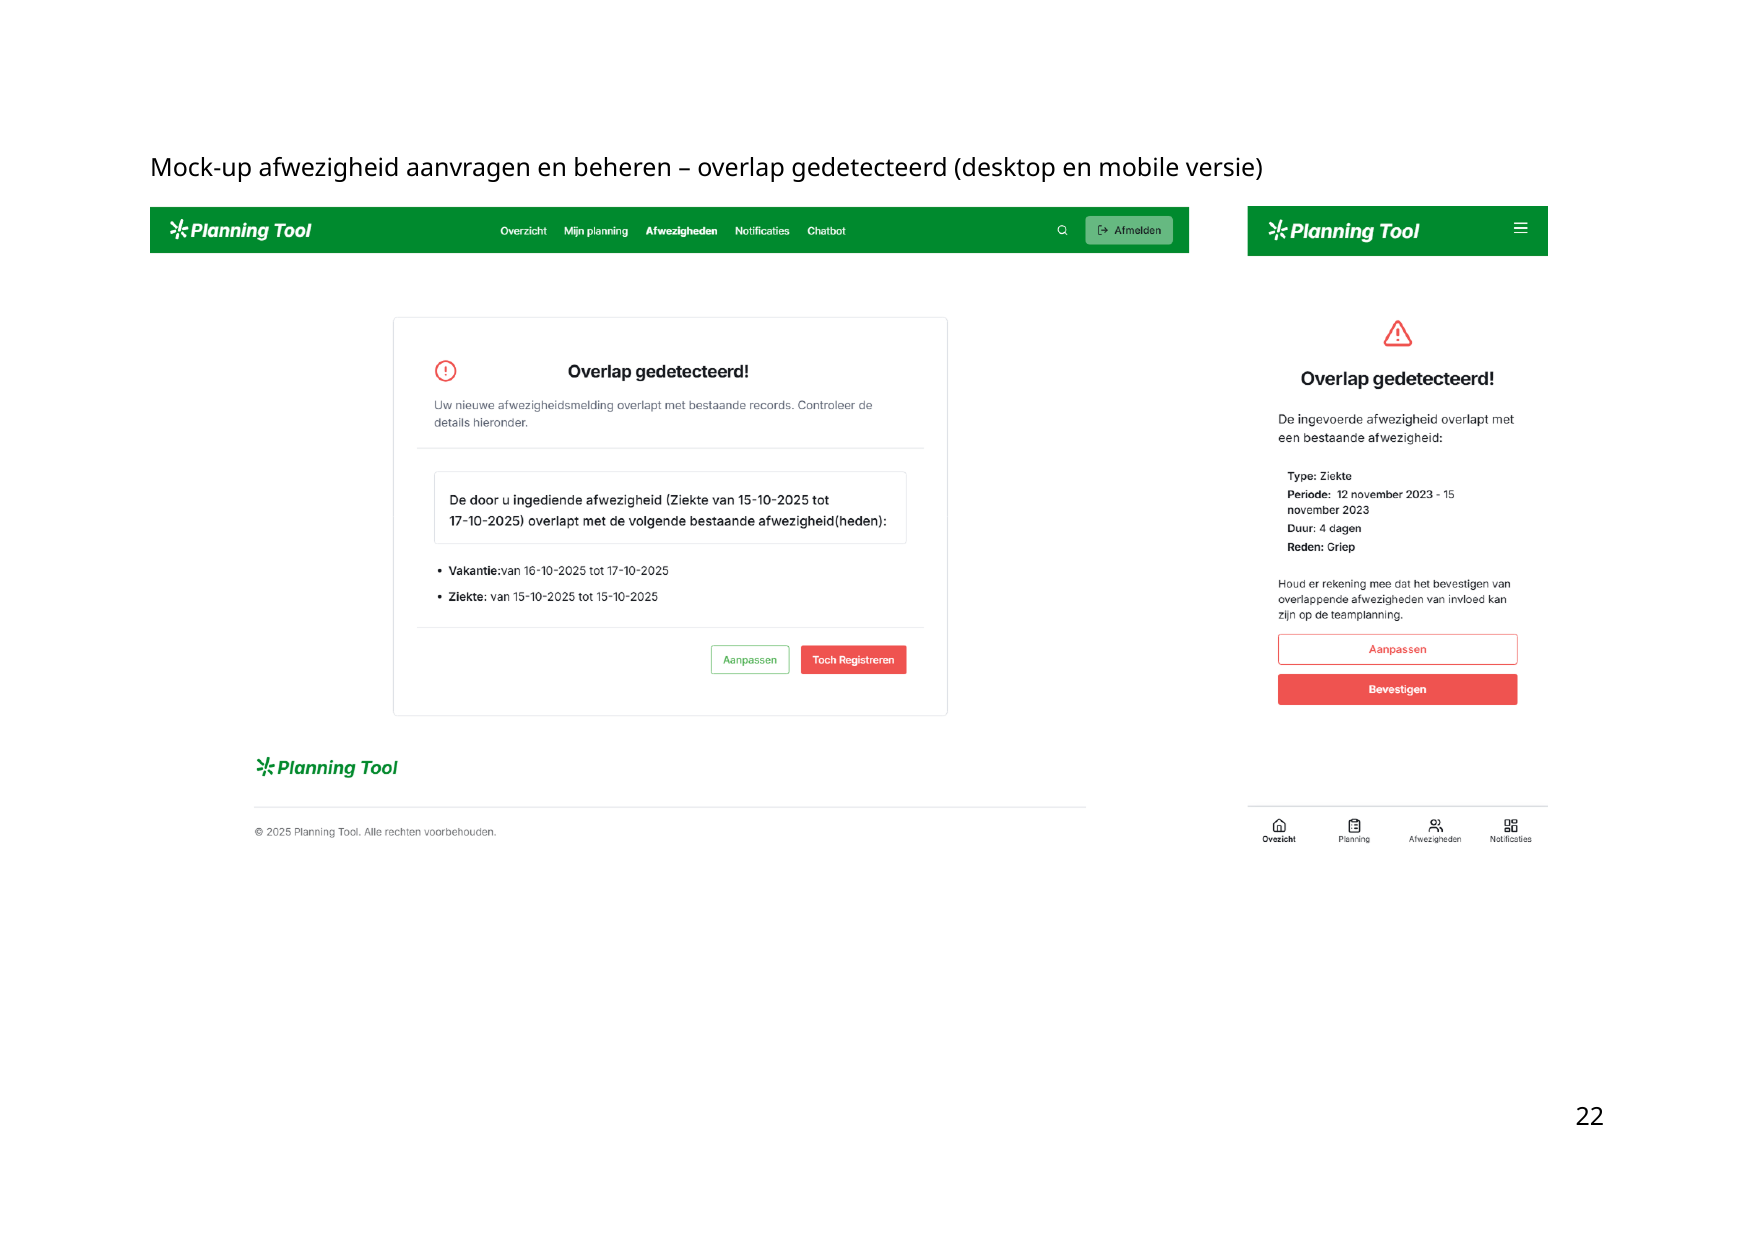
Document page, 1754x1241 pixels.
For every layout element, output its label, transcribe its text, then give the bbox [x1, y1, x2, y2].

picture [150, 206, 1190, 856]
text Mock-up afwezigheid aanvragen en beheren – overlap gedetecteerd (desktop en mobile versie) [150, 150, 1604, 184]
picture [1247, 206, 1548, 856]
